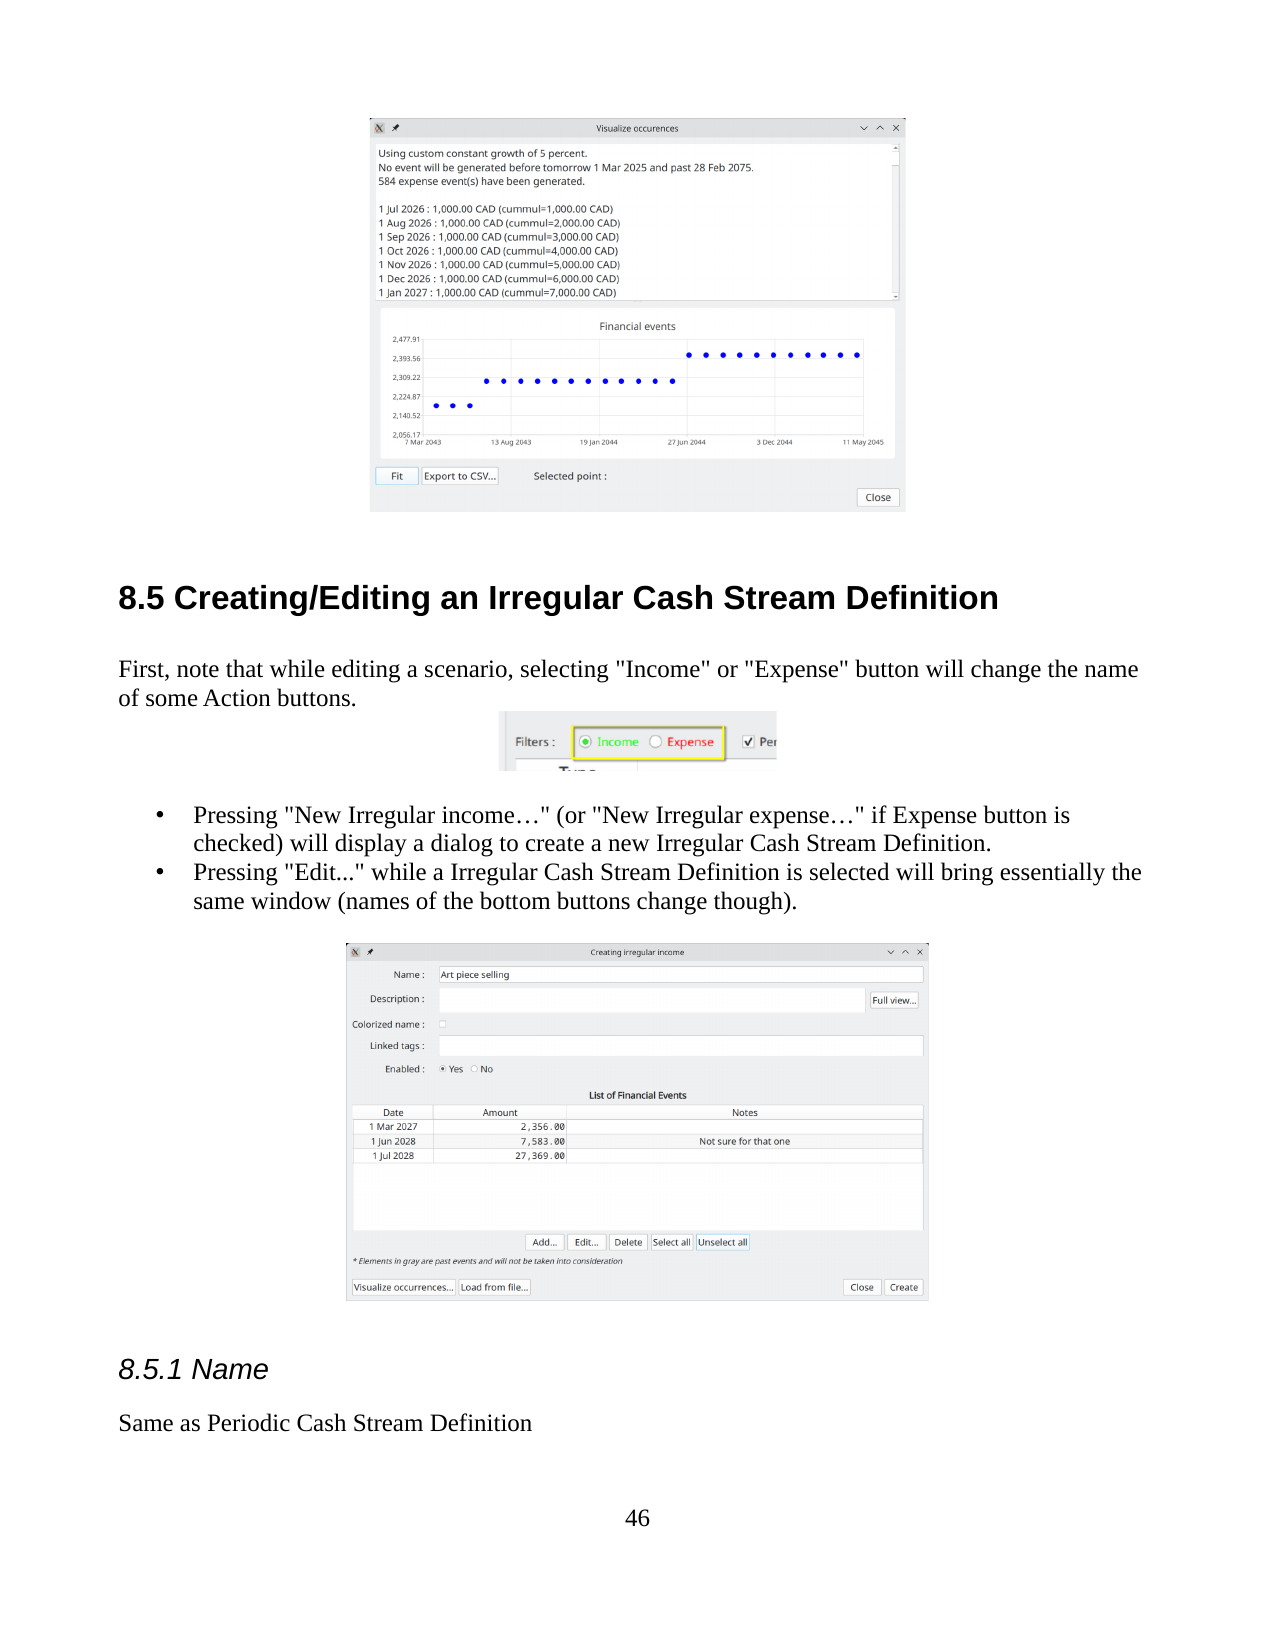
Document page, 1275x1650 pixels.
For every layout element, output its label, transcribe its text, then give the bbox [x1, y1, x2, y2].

picture [498, 711, 777, 771]
picture [346, 943, 929, 1301]
picture [369, 118, 906, 512]
list Pressing "New Irregular income…" (or "New Irregular expense…" if Expense button is checked) will display a dialog to create a new Irregular Cash Stream Definition. [156, 800, 1157, 857]
text Same as Periodic Cash Stream Definition [118, 1408, 1157, 1437]
subtitle Name [118, 1352, 1157, 1386]
text First, note that while editing a scenario, selecting "Income" or "Expense" button will change the name of some Action buttons. [118, 654, 1157, 712]
subtitle Creating/Editing an Irregular Cash Stream Definition [118, 578, 1157, 617]
list Pressing "Edit..." while a Irregular Cash Stream Definition is selected will bring essentially the same window (names of the bottom buttons change though). [156, 857, 1157, 915]
